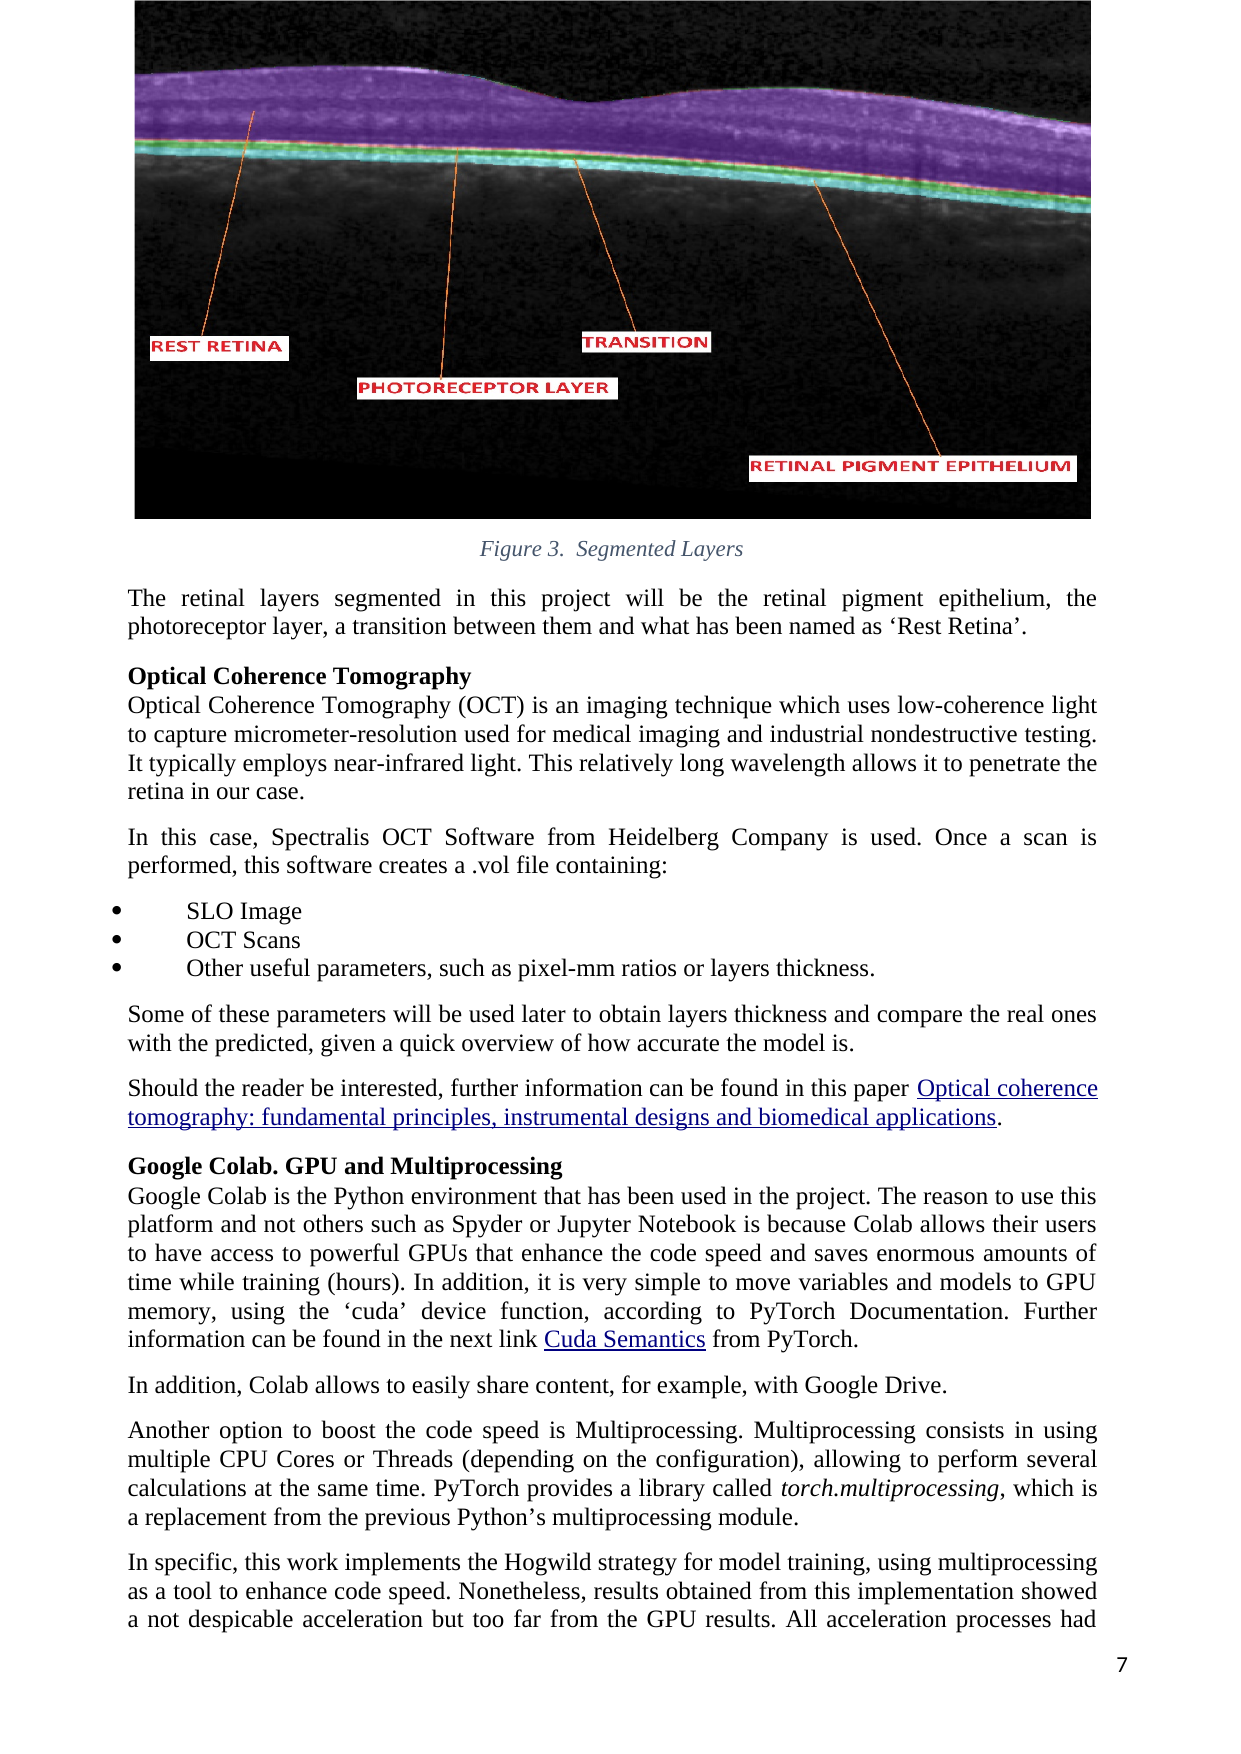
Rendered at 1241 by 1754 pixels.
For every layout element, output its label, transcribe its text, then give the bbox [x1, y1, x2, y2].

text Figure 3. Segmented Layers [127, 535, 1098, 562]
list SLO Image [112, 896, 1098, 925]
list Other useful parameters, such as pixel-mm ratios or layers thickness. [112, 953, 1098, 982]
list OCT Scans [112, 925, 1098, 953]
text Should the reader be interested, further information can be found in this paper Optical coherence tomography: fundamental principles, instrumental designs and biomedical applications. [127, 1073, 1098, 1131]
subtitle Google Colab. GPU and Multiprocessing [127, 1151, 1098, 1180]
text Another option to boost the code speed is Multiprocessing. Multiprocessing consists in using multiple CPU Cores or Threads (depending on the configuration), allowing to perform several calculations at the same time. PyTorch provides a library called torch.multiprocessing, which is a replacement from the previous Python’s multiprocessing module. [127, 1415, 1098, 1530]
text In this case, Spectralis OCT Software from Heidelberg Company is used. Once a scan is performed, this software creates a .vol file containing: [127, 822, 1098, 879]
text In addition, Colab allows to easily share content, for example, with Google Drive. [127, 1370, 1098, 1399]
text Some of these parameters will be used later to obtain layers thickness and compare the real ones with the predicted, given a quick overview of how accurate the model is. [127, 999, 1098, 1056]
text The retinal layers segmented in this project will be the retinal pigment epithelium, the photoreceptor layer, a transition between them and what has been named as ‘Rest Retina’. [127, 583, 1098, 640]
text In specific, this work implements the Hogwild strategy for model training, using multiprocessing as a tool to enhance code speed. Nonetheless, results obtained from this implementation showed a not despicable acceleration but too far from the GPU results. All acceleration processes had [127, 1547, 1098, 1633]
subtitle Optical Coherence Tomography [127, 661, 1098, 690]
text Optical Coherence Tomography (OCT) is an imaging technique which uses low-coherence light to capture micrometer-resolution used for medical imaging and industrial nondestructive testing. It typically employs near-infrared light. This relatively long wavelength allows it to penetrate the retina in our case. [127, 690, 1098, 805]
text Google Colab is the Python environment that has been used in the project. The reason to use this platform and not others such as Spyder or Jupyter Notebook is because Colab allows their users to have access to powerful GPUs that enhance the code speed and saves enormous amounts of time while training (hours). In addition, it is very simple to move variables and models to GPU memory, using the ‘cuda’ device function, according to PyTorch Documentation. Further information can be found in the next link Cuda Semantics from PyTorch. [127, 1181, 1098, 1353]
